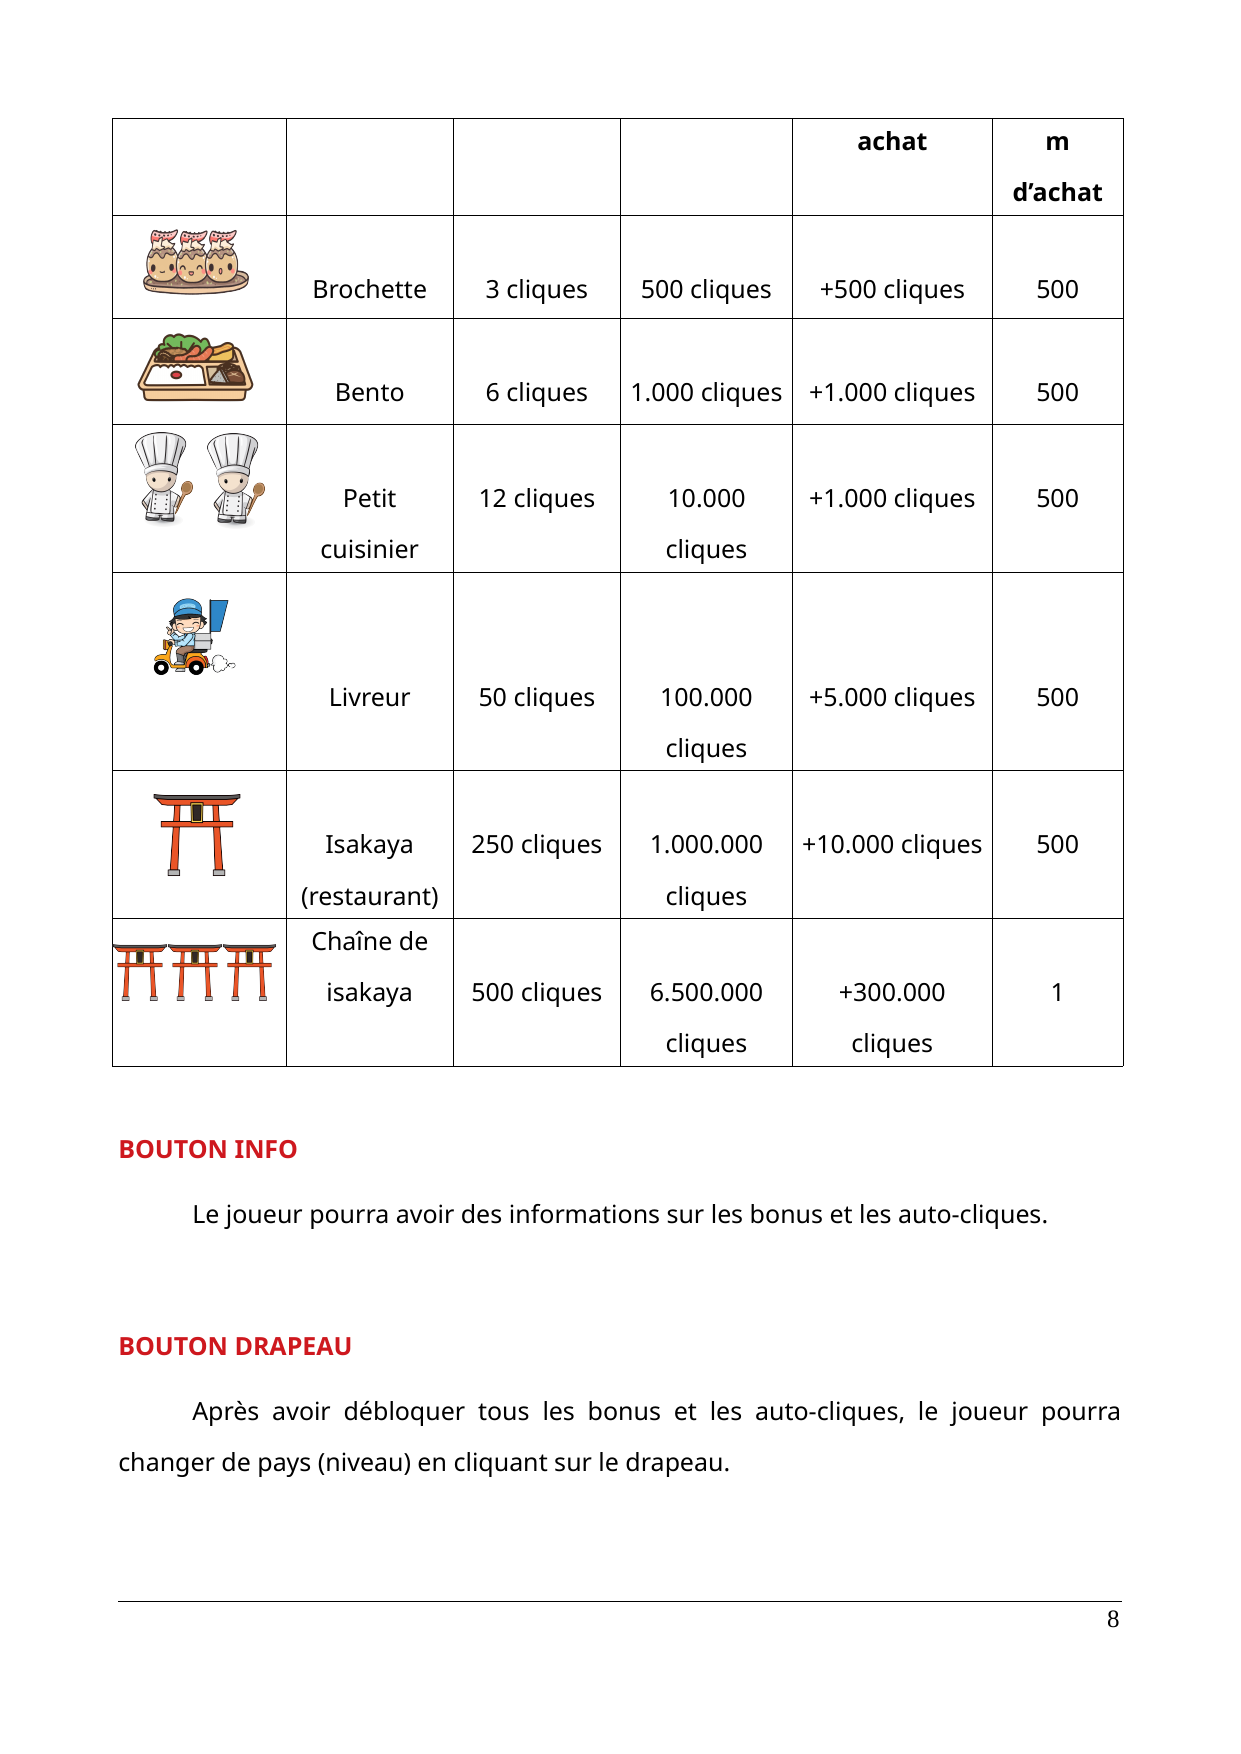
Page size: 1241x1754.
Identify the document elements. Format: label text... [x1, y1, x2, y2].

table_cell Livreur [287, 573, 453, 770]
text Après avoir débloquer tous les bonus et les auto-cliques, le joueur pourra changer de pays (niveau) en cliquant sur le drapeau. [118, 1394, 1122, 1479]
picture [128, 578, 260, 704]
table_cell Chaîne de isakaya [287, 919, 453, 1066]
table_header [113, 119, 286, 215]
table_header m d’achat [993, 119, 1123, 215]
table_cell [113, 573, 286, 770]
table_cell 500 cliques [621, 216, 792, 318]
table_cell 1 [993, 919, 1123, 1066]
table_cell +300.000 cliques [793, 919, 992, 1066]
picture [152, 788, 242, 882]
table_cell Isakaya (restaurant) [287, 771, 453, 918]
table_cell 250 cliques [454, 771, 620, 918]
picture [143, 229, 249, 295]
table_cell 6 cliques [454, 319, 620, 424]
table_header achat [793, 119, 992, 215]
table_cell 500 cliques [454, 919, 620, 1066]
table_cell 1.000 cliques [621, 319, 792, 424]
table_cell [113, 771, 286, 918]
table_cell 50 cliques [454, 573, 620, 770]
table_cell [113, 425, 286, 572]
table_header [287, 119, 453, 215]
table_cell +500 cliques [793, 216, 992, 318]
table_cell 3 cliques [454, 216, 620, 318]
table_cell 100.000 cliques [621, 573, 792, 770]
table_cell 6.500.000 cliques [621, 919, 792, 1066]
picture [135, 432, 193, 527]
picture [112, 940, 277, 1005]
table_cell 500 [993, 216, 1123, 318]
table_cell 500 [993, 319, 1123, 424]
table_cell [113, 216, 286, 318]
text Le joueur pourra avoir des informations sur les bonus et les auto-cliques. [118, 1197, 1122, 1231]
table_cell Brochette [287, 216, 453, 318]
text BOUTON INFO [118, 1131, 1122, 1166]
table_cell 500 [993, 771, 1123, 918]
table_cell 1.000.000 cliques [621, 771, 792, 918]
table_cell Petit cuisinier [287, 425, 453, 572]
table_cell 500 [993, 573, 1123, 770]
table_header [454, 119, 620, 215]
table_cell +1.000 cliques [793, 319, 992, 424]
table_cell Bento [287, 319, 453, 424]
table_cell 500 [993, 425, 1123, 572]
picture [137, 329, 254, 402]
table_cell [113, 919, 286, 1066]
table_cell +1.000 cliques [793, 425, 992, 572]
table_cell +10.000 cliques [793, 771, 992, 918]
table_cell [113, 319, 286, 424]
table_cell +5.000 cliques [793, 573, 992, 770]
table_cell 10.000 cliques [621, 425, 792, 572]
table_cell 12 cliques [454, 425, 620, 572]
table_header [621, 119, 792, 215]
text BOUTON DRAPEAU [118, 1328, 1122, 1362]
picture [207, 433, 265, 529]
